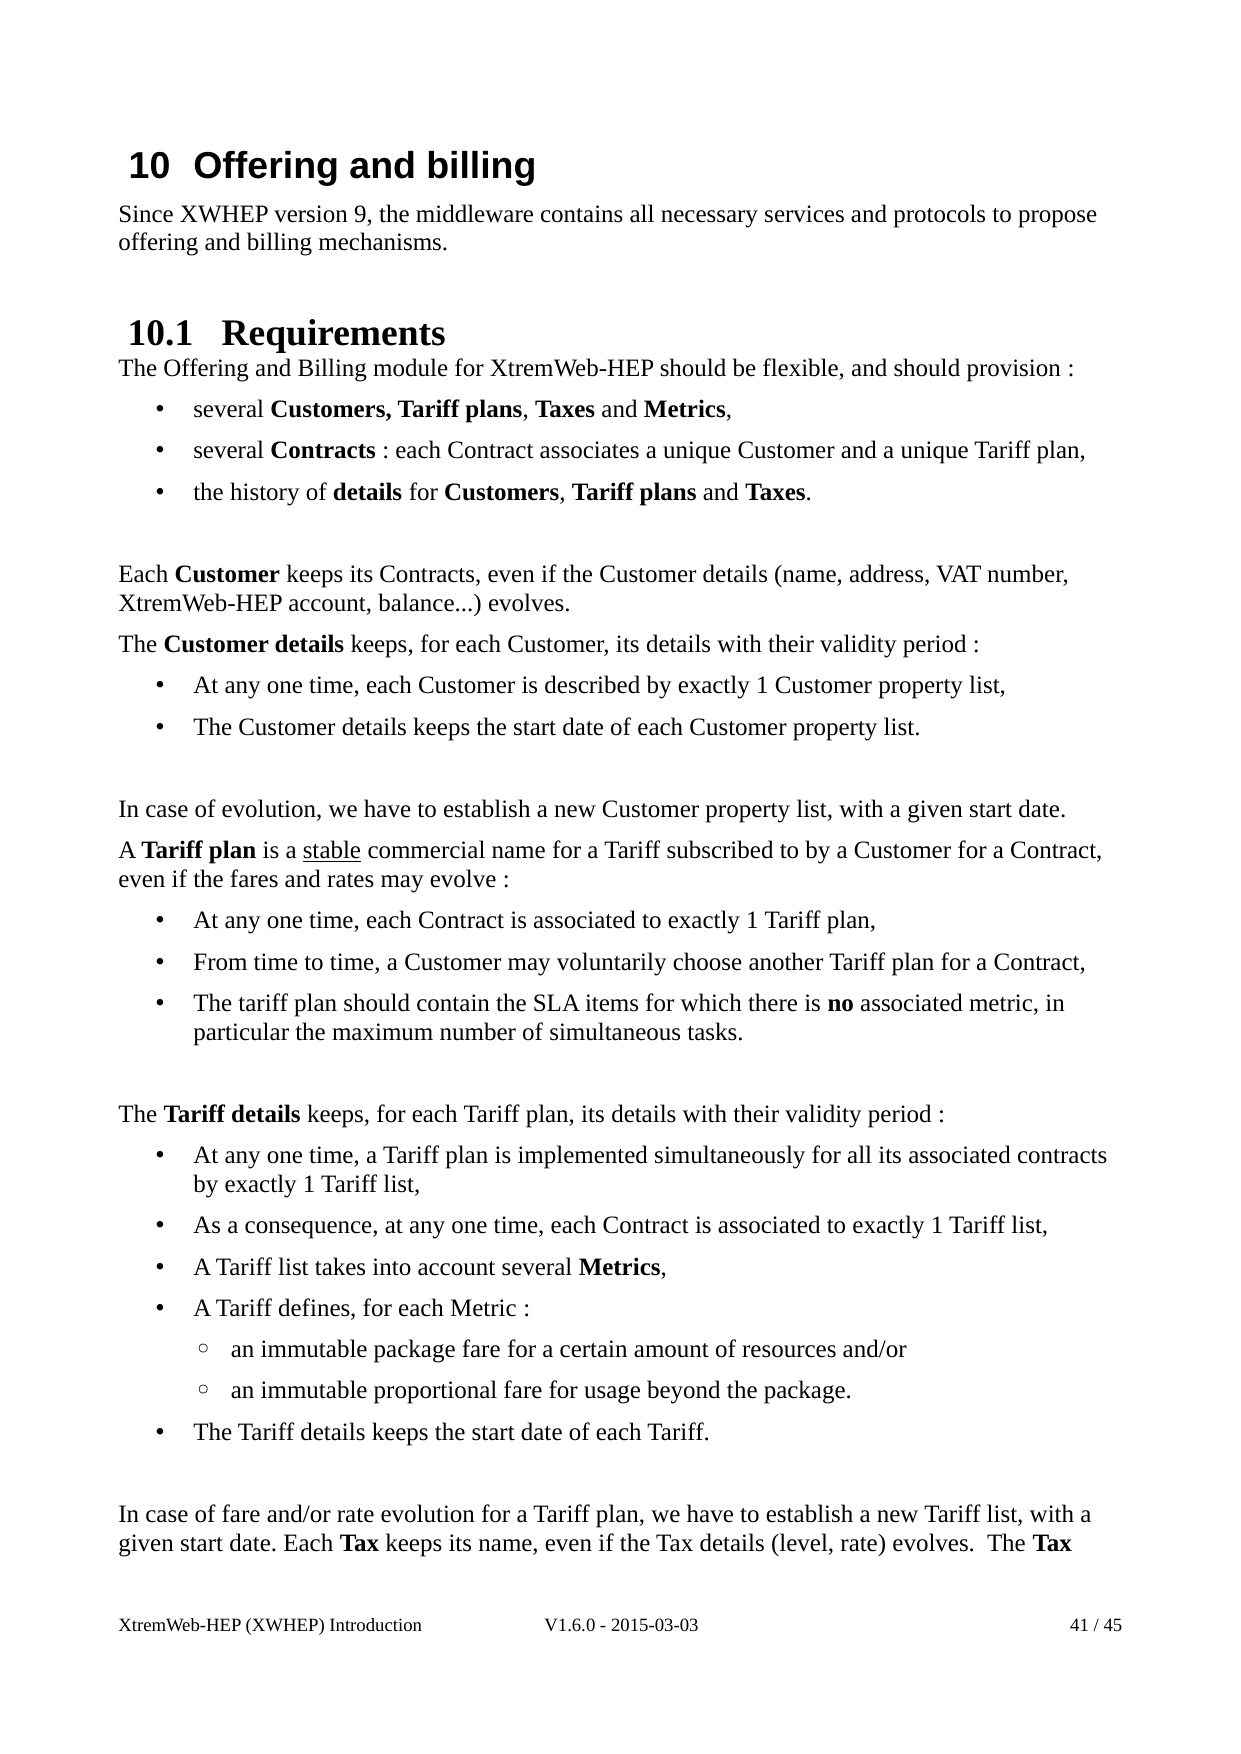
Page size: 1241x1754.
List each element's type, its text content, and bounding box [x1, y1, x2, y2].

list the history of details for Customers, Tariff plans and Taxes. [156, 477, 1122, 506]
text The Tariff details keeps, for each Tariff plan, its details with their validity period : [118, 1099, 1122, 1128]
text In case of evolution, we have to establish a new Customer property list, with a given start date. [118, 794, 1122, 823]
list several Contracts : each Contract associates a unique Customer and a unique Tariff plan, [156, 436, 1122, 464]
list The tariff plan should contain the SLA items for which there is no associated metric, in particular the maximum number of simultaneous tasks. [156, 988, 1122, 1046]
list The Tariff details keeps the start date of each Tariff. [156, 1417, 1122, 1446]
list The Customer details keeps the start date of each Customer property list. [156, 712, 1122, 741]
subtitle Requirements [118, 310, 1122, 353]
text In case of fare and/or rate evolution for a Tariff plan, we have to establish a new Tariff list, with a given start date. Each Tax keeps its name, even if the Tax details (level, rate) evolves. The Tax [118, 1499, 1122, 1557]
list several Customers, Tariff plans, Taxes and Metrics, [156, 394, 1122, 423]
list As a consequence, at any one time, each Contract is associated to exactly 1 Tariff list, [156, 1211, 1122, 1239]
subtitle Offering and billing [118, 143, 1122, 186]
list At any one time, each Customer is described by exactly 1 Customer property list, [156, 671, 1122, 699]
list an immutable package fare for a certain amount of resources and/or [193, 1334, 1122, 1363]
text The Customer details keeps, for each Customer, its details with their validity period : [118, 629, 1122, 658]
list At any one time, each Contract is associated to exactly 1 Tariff plan, [156, 906, 1122, 934]
list an immutable proportional fare for usage beyond the package. [193, 1376, 1122, 1404]
list From time to time, a Customer may voluntarily choose another Tariff plan for a Contract, [156, 947, 1122, 976]
text A Tariff plan is a stable commercial name for a Tariff subscribed to by a Customer for a Contract, even if the fares and rates may evolve : [118, 836, 1122, 893]
text Each Customer keeps its Contracts, even if the Customer details (name, address, VAT number, XtremWeb-HEP account, balance...) evolves. [118, 559, 1122, 617]
text The Offering and Billing module for XtremWeb-HEP should be flexible, and should provision : [118, 353, 1122, 382]
list A Tariff list takes into account several Metrics, [156, 1252, 1122, 1281]
list A Tariff defines, for each Metric : [156, 1293, 1122, 1322]
text Since XWHEP version 9, the middleware contains all necessary services and protocols to propose offering and billing mechanisms. [118, 199, 1122, 256]
list At any one time, a Tariff plan is implemented simultaneously for all its associated contracts by exactly 1 Tariff list, [156, 1141, 1122, 1198]
